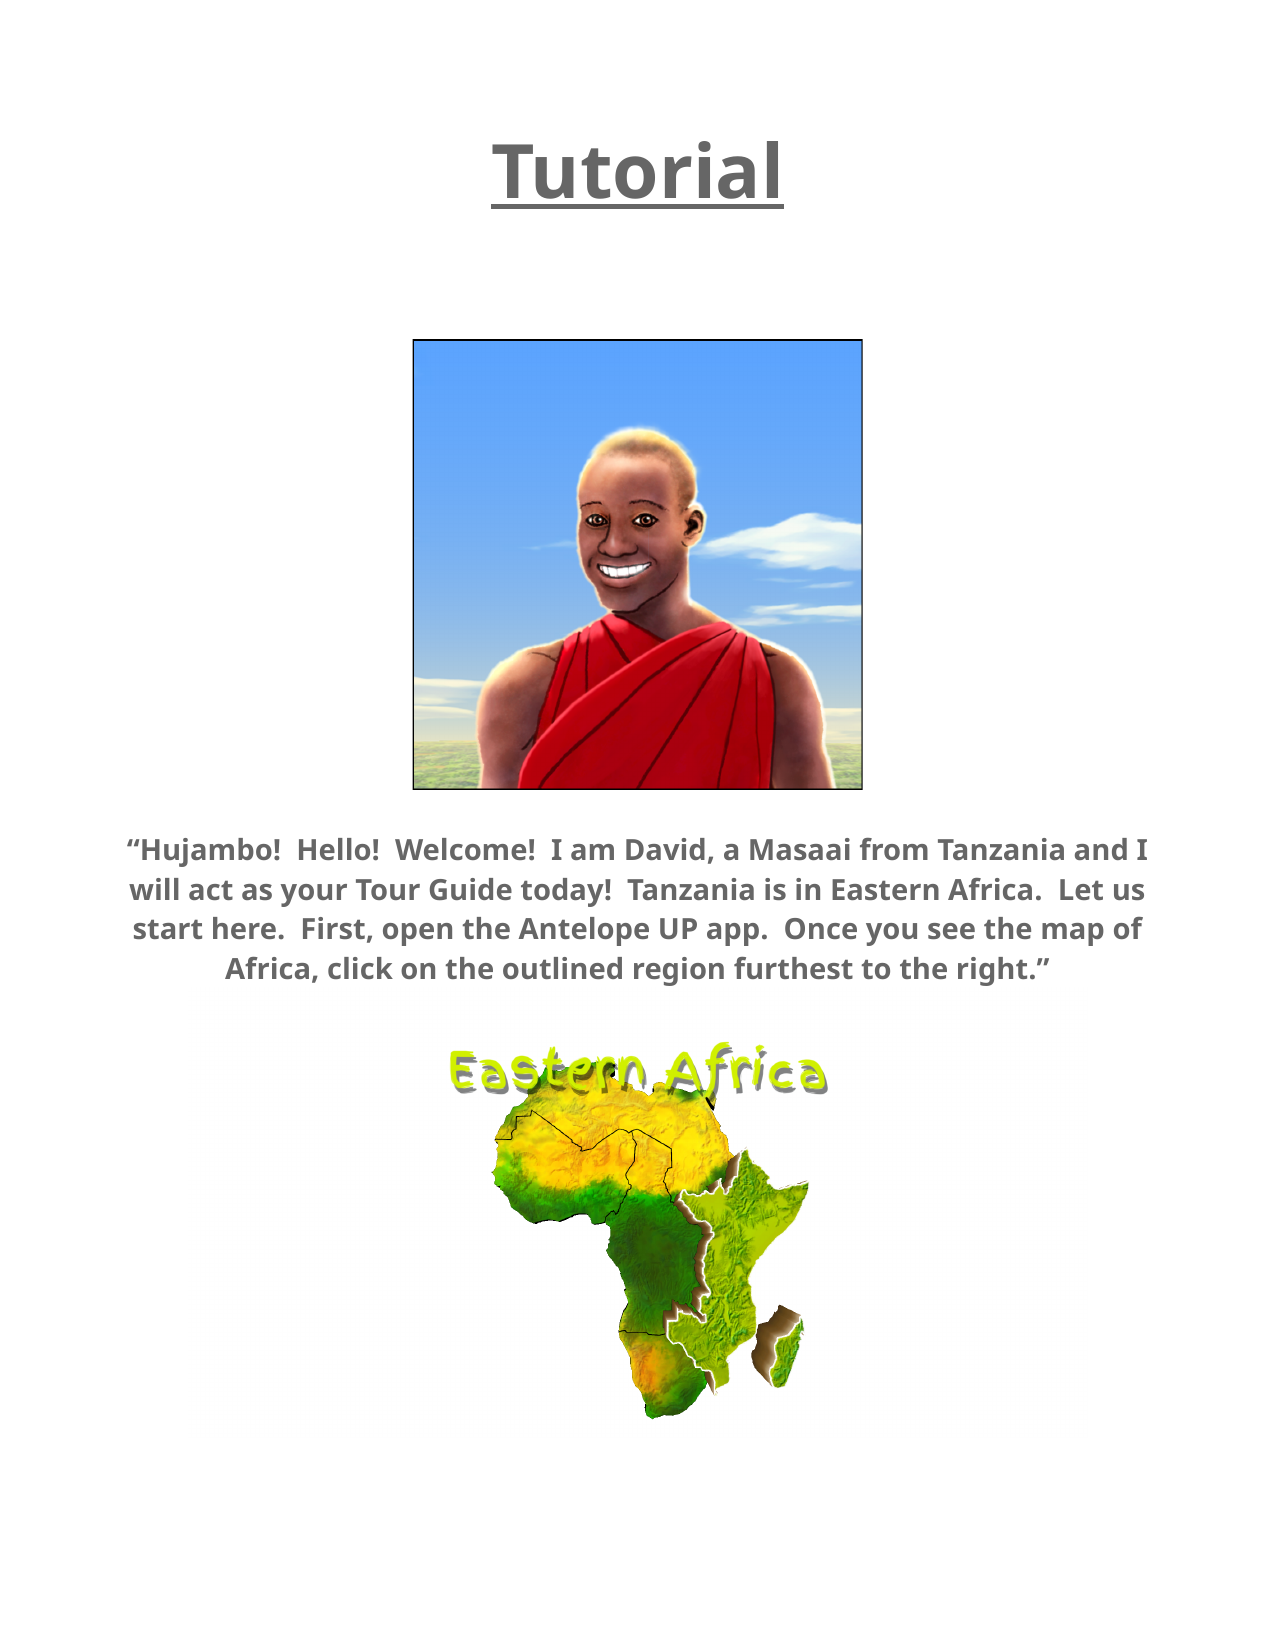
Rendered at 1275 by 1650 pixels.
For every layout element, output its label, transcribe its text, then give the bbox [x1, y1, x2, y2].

text “Hujambo! Hello! Welcome! I am David, a Masaai from Tanzania and I will act as your Tour Guide today! Tanzania is in Eastern Africa. Let us start here. First, open the Antelope UP app. Once you see the map of Africa, click on the outlined region furthest to the right.” [118, 829, 1157, 988]
text Tutorial [118, 118, 1157, 220]
